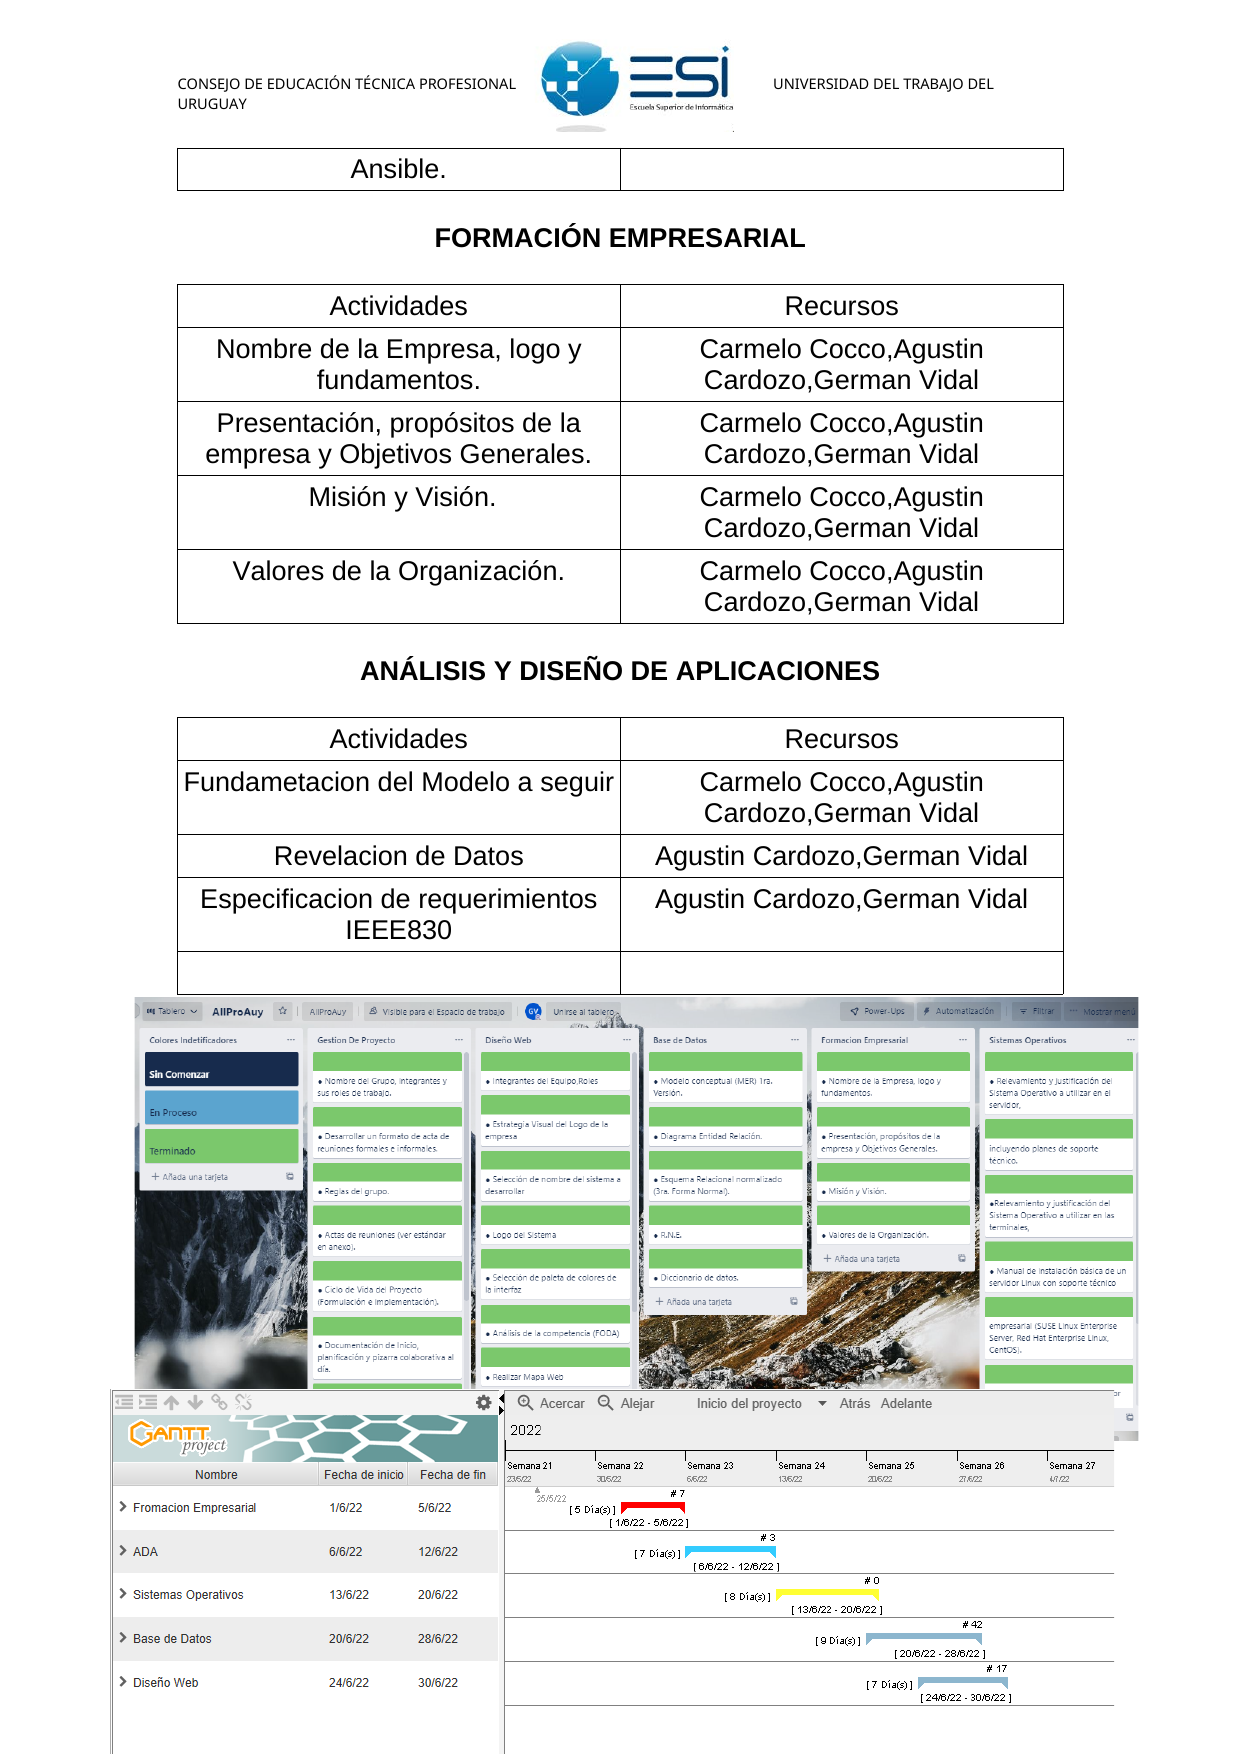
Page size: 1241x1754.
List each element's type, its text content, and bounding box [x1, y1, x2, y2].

table_cell Agustin Cardozo,German Vidal [621, 835, 1063, 877]
table_cell Agustin Cardozo,German Vidal [621, 878, 1063, 951]
table_cell Carmelo Cocco,Agustin Cardozo,German Vidal [621, 328, 1063, 401]
table_header Actividades [178, 718, 620, 760]
table_cell Carmelo Cocco,Agustin Cardozo,German Vidal [621, 402, 1063, 475]
table_header Actividades [178, 285, 620, 327]
table_header Recursos [621, 285, 1063, 327]
table_cell Carmelo Cocco,Agustin Cardozo,German Vidal [621, 761, 1063, 834]
table_cell Fundametacion del Modelo a seguir [178, 761, 620, 834]
table_cell Presentación, propósitos de la empresa y Objetivos Generales. [178, 402, 620, 475]
table_cell Valores de la Organización. [178, 550, 620, 623]
table_cell [178, 952, 620, 994]
table_cell Especificacion de requerimientos IEEE830 [178, 878, 620, 951]
picture [110, 997, 1139, 1754]
table_cell Revelacion de Datos [178, 835, 620, 877]
table_cell Ansible. [178, 149, 620, 190]
table_cell Carmelo Cocco,Agustin Cardozo,German Vidal [621, 550, 1063, 623]
text FORMACIÓN EMPRESARIAL [177, 222, 1063, 253]
table_cell Carmelo Cocco,Agustin Cardozo,German Vidal [621, 476, 1063, 549]
table_cell Misión y Visión. [178, 476, 620, 549]
table_cell [621, 149, 1063, 190]
table_cell Nombre de la Empresa, logo y fundamentos. [178, 328, 620, 401]
table_cell [621, 952, 1063, 994]
table_header Recursos [621, 718, 1063, 760]
picture [534, 39, 734, 132]
text ANÁLISIS Y DISEÑO DE APLICACIONES [177, 655, 1063, 686]
